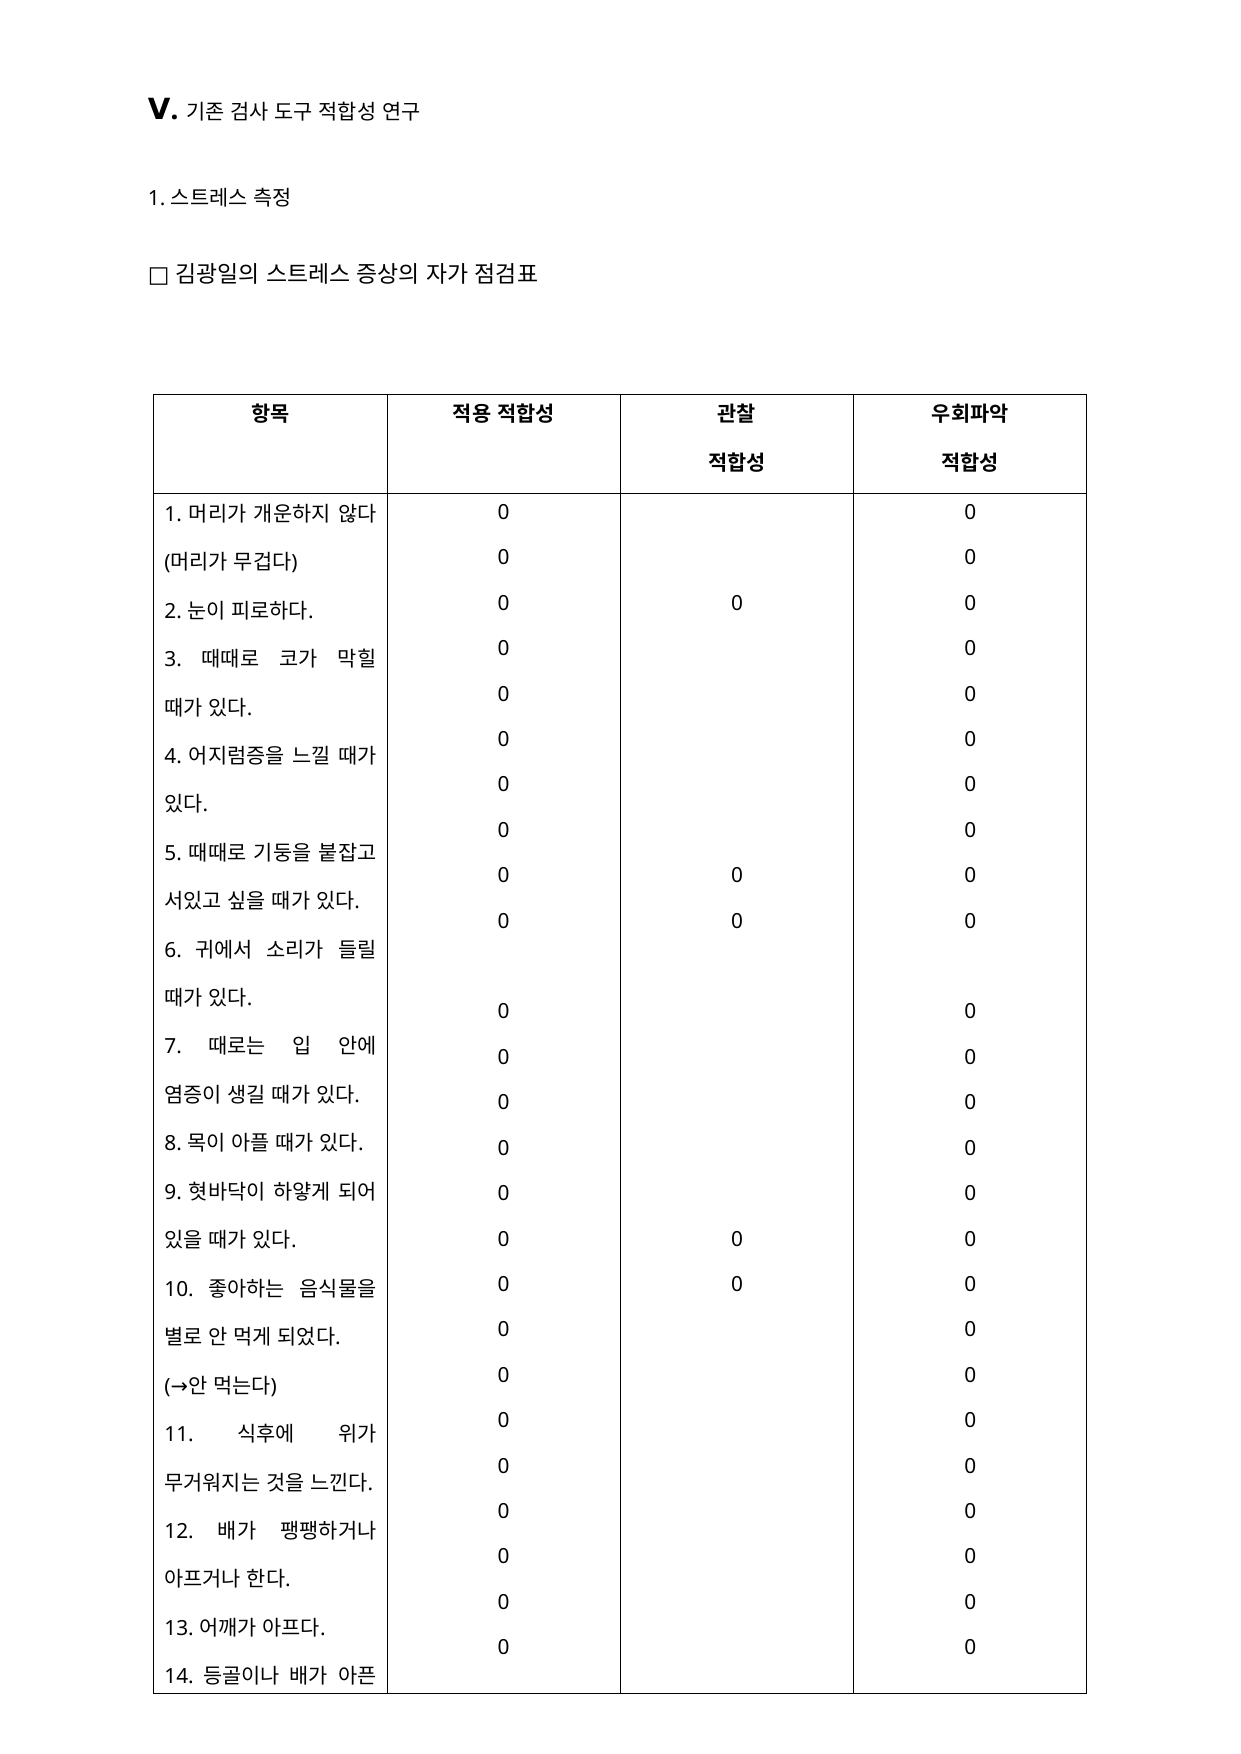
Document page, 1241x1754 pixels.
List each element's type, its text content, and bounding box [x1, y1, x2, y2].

table_header 항목 [154, 395, 387, 493]
table_cell 1. 머리가 개운하지 않다(머리가 무겁다) 2. 눈이 피로하다. 3. 때때로 코가 막힐 때가 있다. 4. 어지럼증을 느낄 때가 있다. 5. 때때로 기둥을 붙잡고 서있고 싶을 때가 있다. 6. 귀에서 소리가 들릴 때가 있다. 7. 때로는 입 안에 염증이 생길 때가 있다. 8. 목이 아플 때가 있다. 9. 혓바닥이 하얗게 되어 있을 때가 있다. 10. 좋아하는 음식물을 별로 안 먹게 되었다. (→안 먹는다) 11. 식후에 위가 무거워지는 것을 느낀다. 12. 배가 팽팽하거나 아프거나 한다. 13. 어깨가 아프다. 14. 등골이나 배가 아픈 [154, 494, 387, 1693]
text Ⅴ. 기존 검사 도구 적합성 연구 [148, 88, 1093, 128]
text 1. 스트레스 측정 [148, 181, 1093, 211]
table_header 우회파악 적합성 [854, 395, 1086, 493]
table_header 관찰 적합성 [621, 395, 853, 493]
table_cell 0 0 0 0 0 0 0 0 0 0 0 0 0 0 0 0 0 0 0 0 0 0 0 0 0 [388, 494, 620, 1693]
table_cell 0 0 0 0 0 0 0 0 0 0 0 0 0 0 0 0 0 0 0 0 0 0 0 0 0 [854, 494, 1086, 1693]
table_cell 0 0 0 0 0 [621, 494, 853, 1693]
text □ 김광일의 스트레스 증상의 자가 점검표 [148, 256, 1093, 289]
table_header 적용 적합성 [388, 395, 620, 493]
